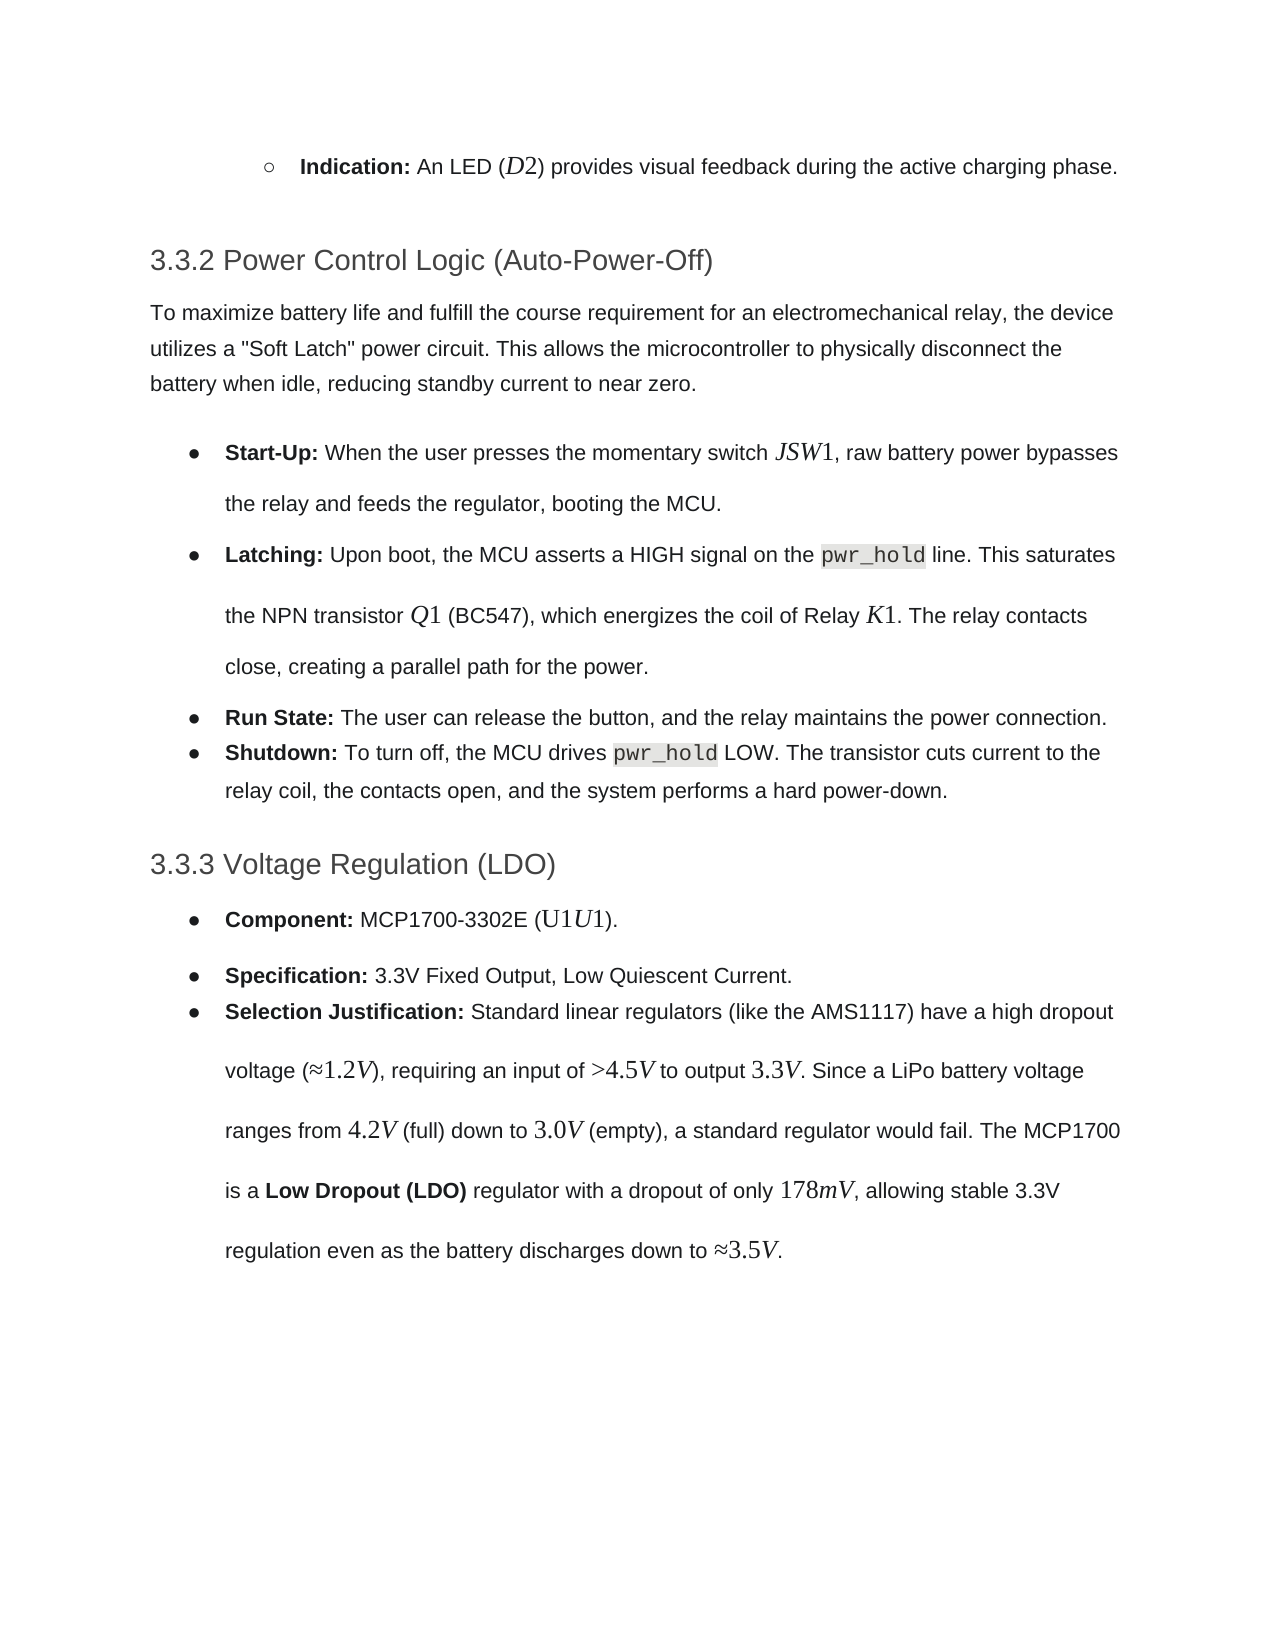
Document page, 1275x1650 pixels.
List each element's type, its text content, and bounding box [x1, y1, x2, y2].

list Selection Justification: Standard linear regulators (like the AMS1117) have a high dropout voltage (≈1.2V), requiring an input of >4.5V to output 3.3V. Since a LiPo battery voltage ranges from 4.2V (full) down to 3.0V (empty), a standard regulator would fail. The MCP1700 is a Low Dropout (LDO) regulator with a dropout of only 178mV, allowing stable 3.3V regulation even as the battery discharges down to ≈3.5V. [187, 999, 1125, 1264]
text To maximize battery life and fulfill the course requirement for an electromechanical relay, the device utilizes a "Soft Latch" power circuit. This allows the microcontroller to physically disconnect the battery when idle, reducing standby current to near zero. [150, 300, 1125, 396]
list Latching: Upon boot, the MCU asserts a HIGH signal on the pwr_hold line. This saturates the NPN transistor Q1 (BC547), which energizes the coil of Relay K1. The relay contacts close, creating a parallel path for the power. [187, 542, 1125, 679]
list Component: MCP1700-3302E (U1U1). [187, 903, 1125, 933]
subtitle 3.3.2 Power Control Logic (Auto-Power-Off) [150, 243, 1125, 277]
list Start-Up: When the user presses the momentary switch JSW1, raw battery power bypasses the relay and feeds the regulator, booting the MCU. [187, 436, 1125, 517]
subtitle 3.3.3 Voltage Regulation (LDO) [150, 847, 1125, 880]
list Run State: The user can release the button, and the relay maintains the power connection. [187, 704, 1125, 730]
list Shutdown: To turn off, the MCU drives pwr_hold LOW. The transistor cuts current to the relay coil, the contacts open, and the system performs a hard power-down. [187, 740, 1125, 803]
list Specification: 3.3V Fixed Output, Low Quiescent Current. [187, 963, 1125, 988]
list Indication: An LED (D2) provides visual feedback during the active charging phase. [262, 150, 1125, 180]
